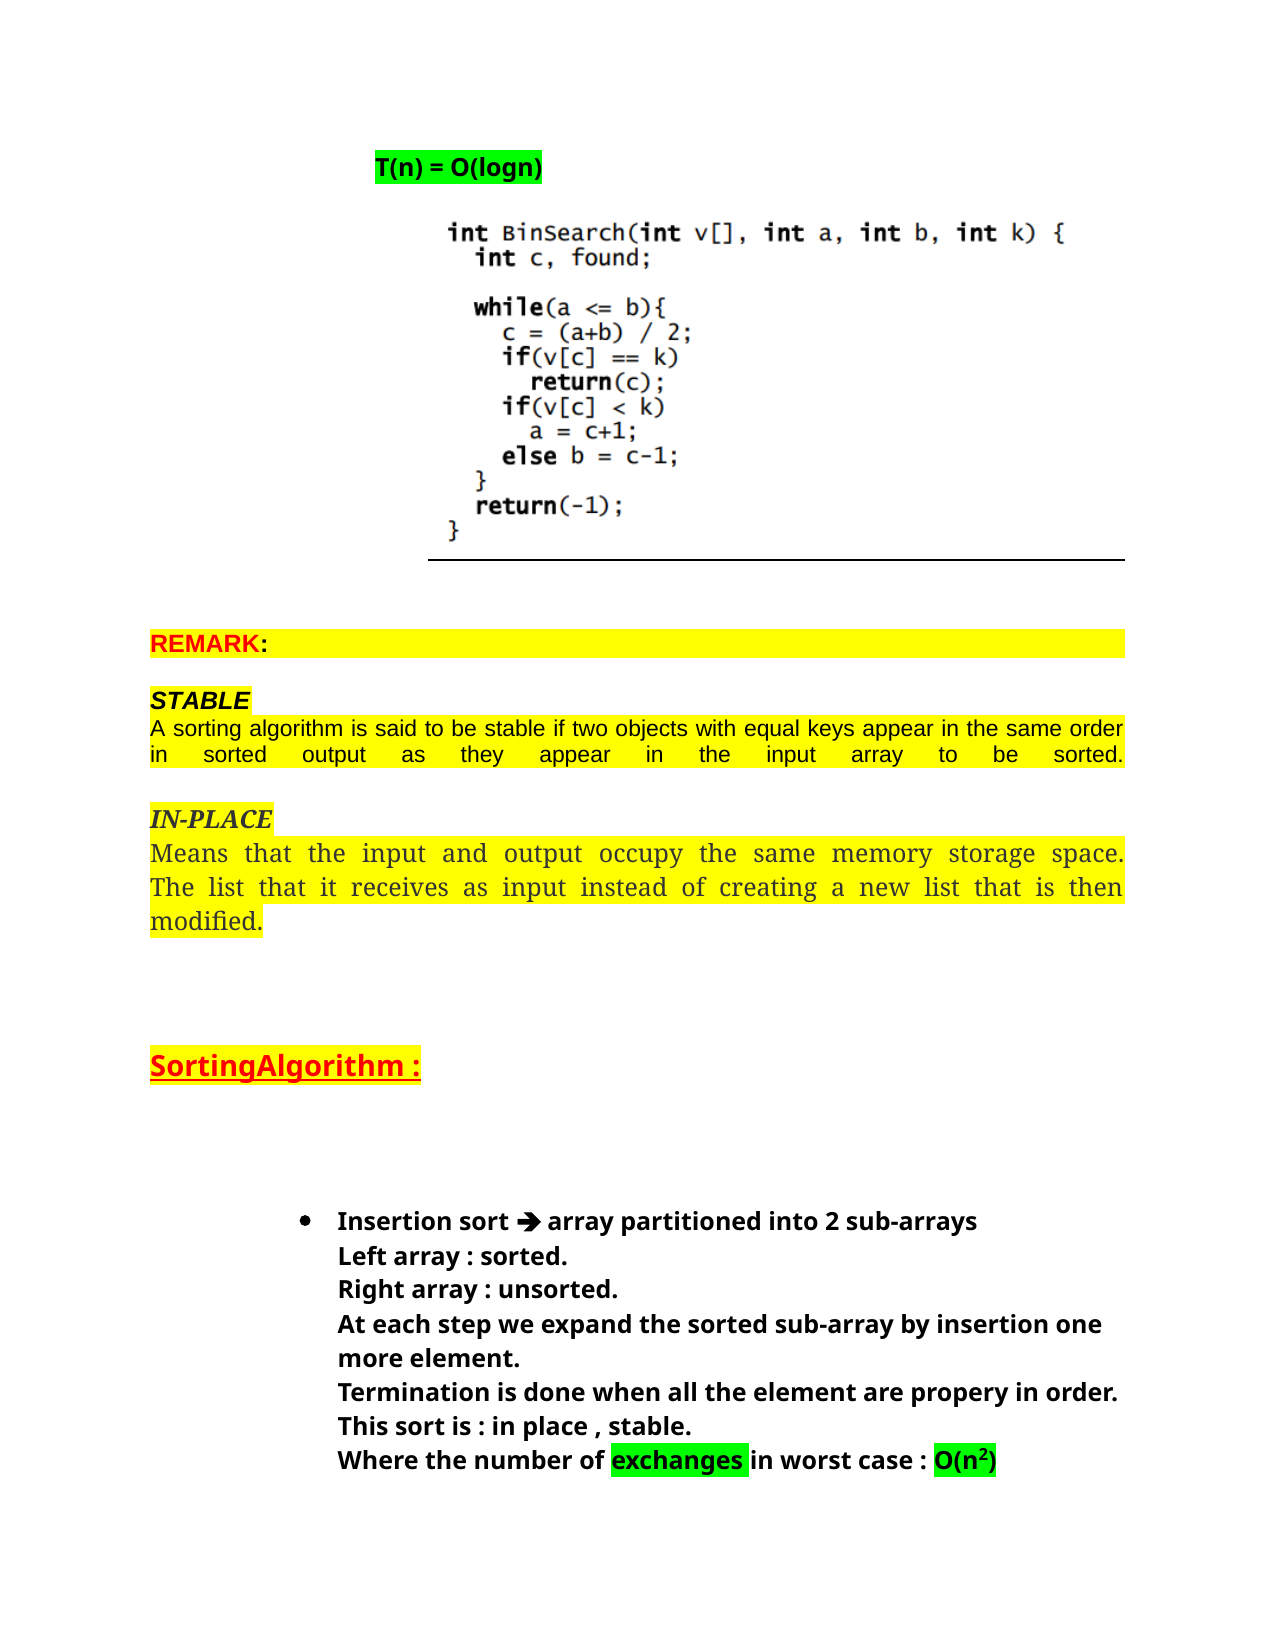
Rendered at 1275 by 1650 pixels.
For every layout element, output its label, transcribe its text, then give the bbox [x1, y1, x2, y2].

subtitle At each step we expand the sorted sub-array by insertion one more element. [337, 1306, 1125, 1374]
subtitle This sort is : in place , stable. [337, 1408, 1125, 1442]
subtitle Left array : sorted. [337, 1238, 1125, 1272]
subtitle T(n) = O(logn) [150, 150, 1125, 184]
subtitle Right array : unsorted. [337, 1272, 1125, 1306]
subtitle SortingAlgorithm : [150, 1045, 1125, 1085]
text REMARK: STABLE A sorting algorithm is said to be stable if two objects with equal keys appear in the same order in sorted output as they appear in the input array to be sorted. IN-PLACE Means that the input and output occupy the same memory storage space. The list that it receives as input instead of creating a new list that is then modified. [150, 629, 1125, 996]
subtitle Termination is done when all the element are propery in order. [337, 1374, 1125, 1408]
subtitle Where the number of exchanges in worst case : O(n2) [337, 1442, 1125, 1477]
subtitle Insertion sort  array partitioned into 2 sub-arrays [300, 1204, 1125, 1238]
